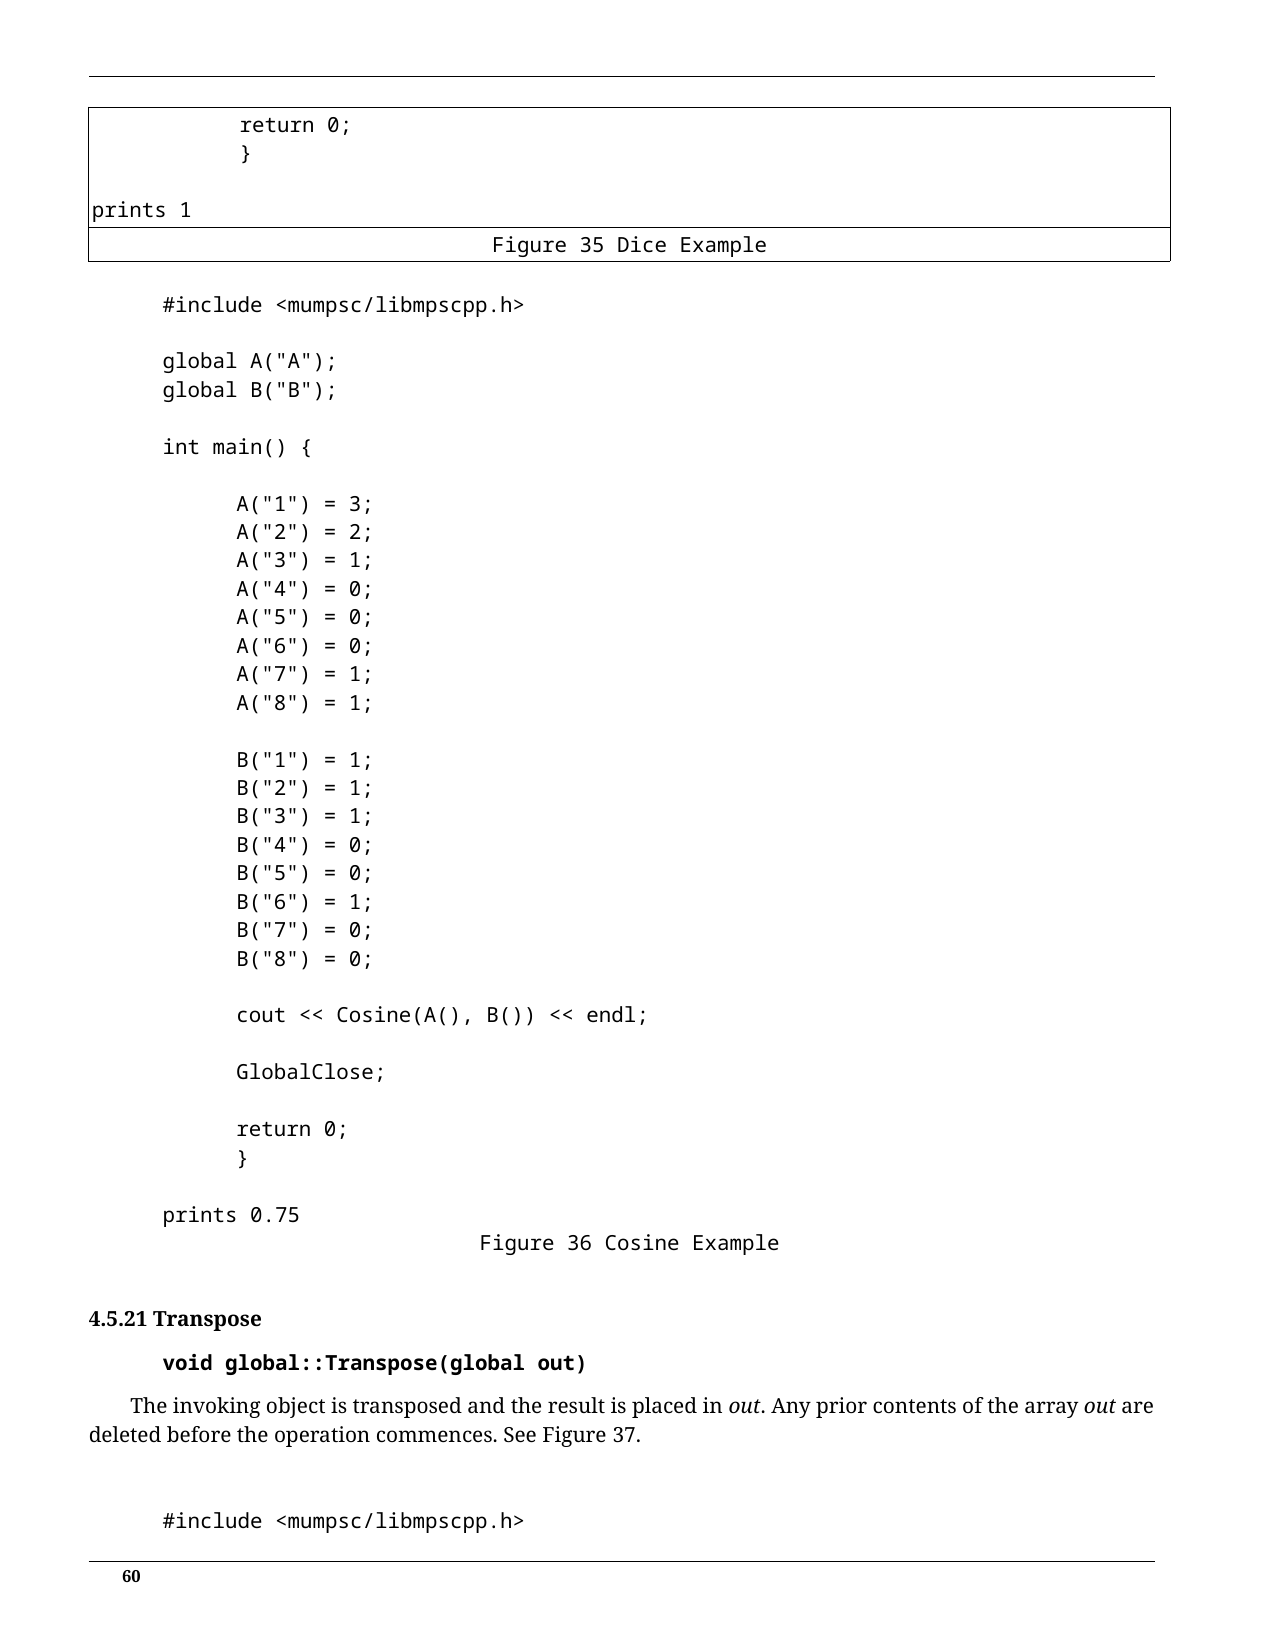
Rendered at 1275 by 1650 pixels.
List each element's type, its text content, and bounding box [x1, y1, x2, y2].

table_header #include <mumpsc/libmpscpp.h> global A("A"); global B("B"); int main() { A("1") = 3; A("2") = 2; A("3") = 1; A("4") = 0; A("5") = 0; A("6") = 0; A("7") = 1; A("8") = 1; B("1") = 1; B("2") = 1; B("3") = 1; B("4") = 0; B("5") = 0; B("6") = 1; B("7") = 0; B("8") = 0; cout << Cosine(A(), B()) << endl; GlobalClose; return 0; } prints 0.75 [89, 290, 1170, 1228]
text void global::Transpose(global out) [162, 1348, 1170, 1376]
table_header #include <mumpsc/libmpscpp.h> [89, 1507, 1170, 1535]
text The invoking object is transposed and the result is placed in out. Any prior contents of the array out are deleted before the operation commences. See Figure 37. [88, 1391, 1170, 1448]
table_cell Figure 36 Cosine Example [89, 1228, 1170, 1257]
table_header return 0; } prints 1 [89, 108, 1170, 227]
subtitle Transpose [88, 1304, 1170, 1333]
table_cell Figure 35 Dice Example [89, 228, 1170, 261]
